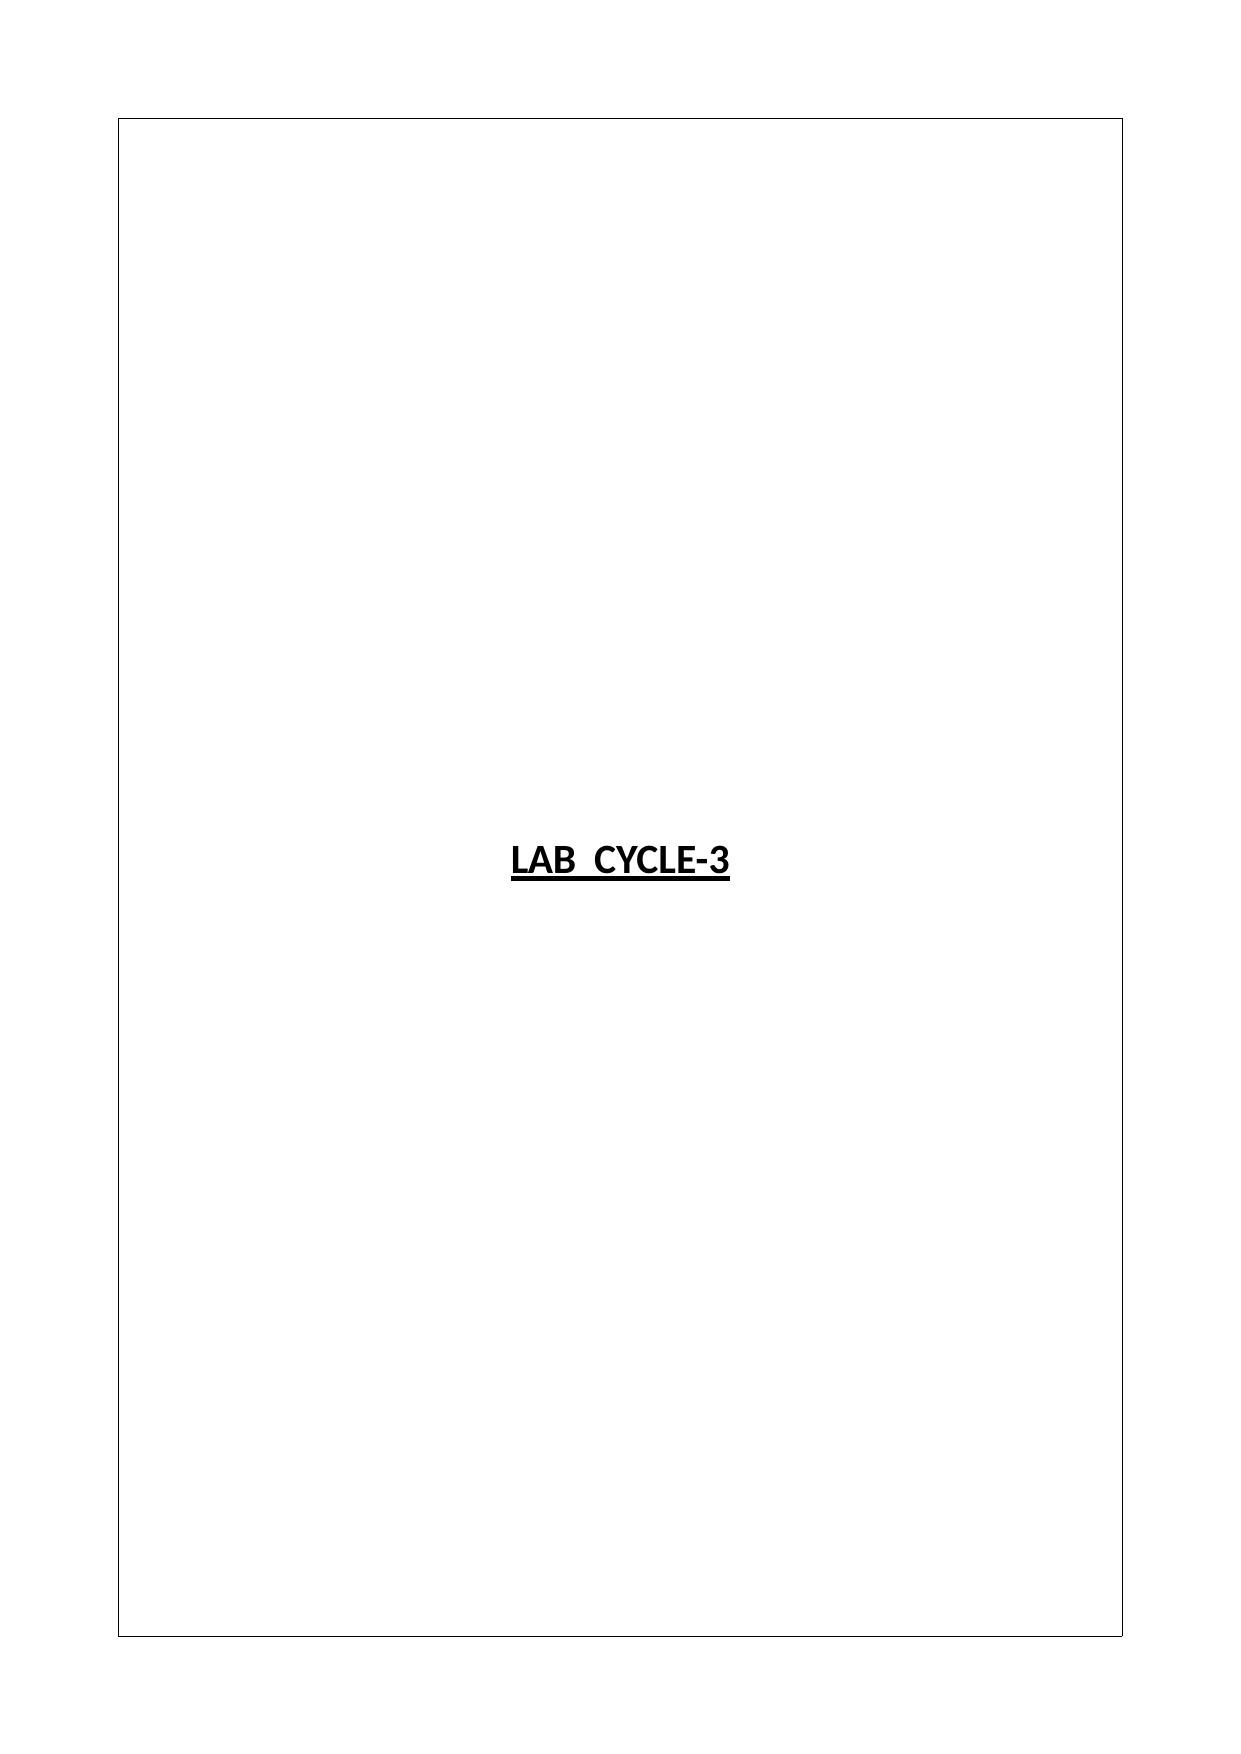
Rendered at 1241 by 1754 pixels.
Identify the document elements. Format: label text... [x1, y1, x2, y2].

subtitle LAB CYCLE-3 [121, 833, 1119, 884]
